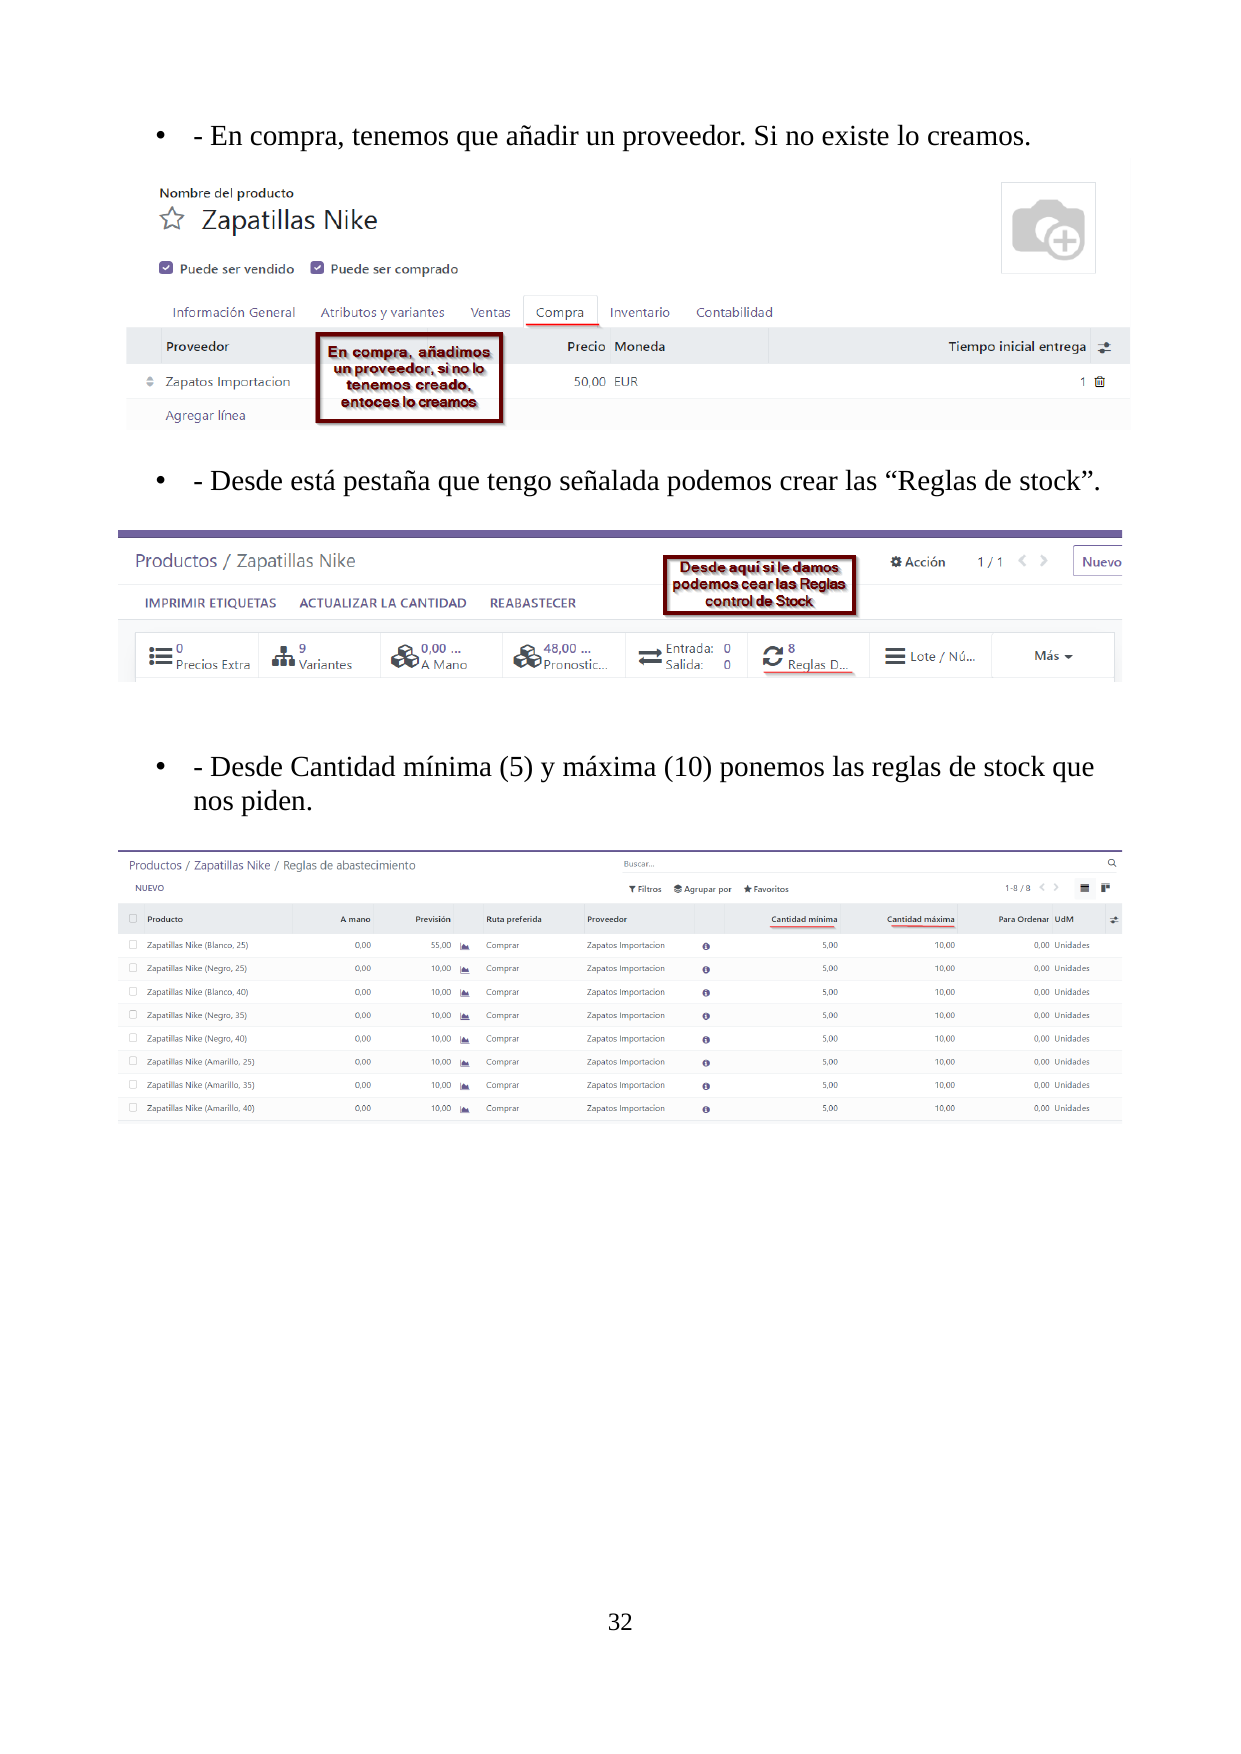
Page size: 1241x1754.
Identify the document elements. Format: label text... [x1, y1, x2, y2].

list - Desde está pestaña que tengo señalada podemos crear las “Reglas de stock”. [156, 463, 1122, 496]
picture [118, 530, 1123, 682]
list - Desde Cantidad mínima (5) y máxima (10) ponemos las reglas de stock que nos piden. [156, 749, 1122, 816]
picture [118, 850, 1123, 1124]
picture [126, 158, 1130, 430]
list - En compra, tenemos que añadir un proveedor. Si no existe lo creamos. [156, 118, 1122, 152]
